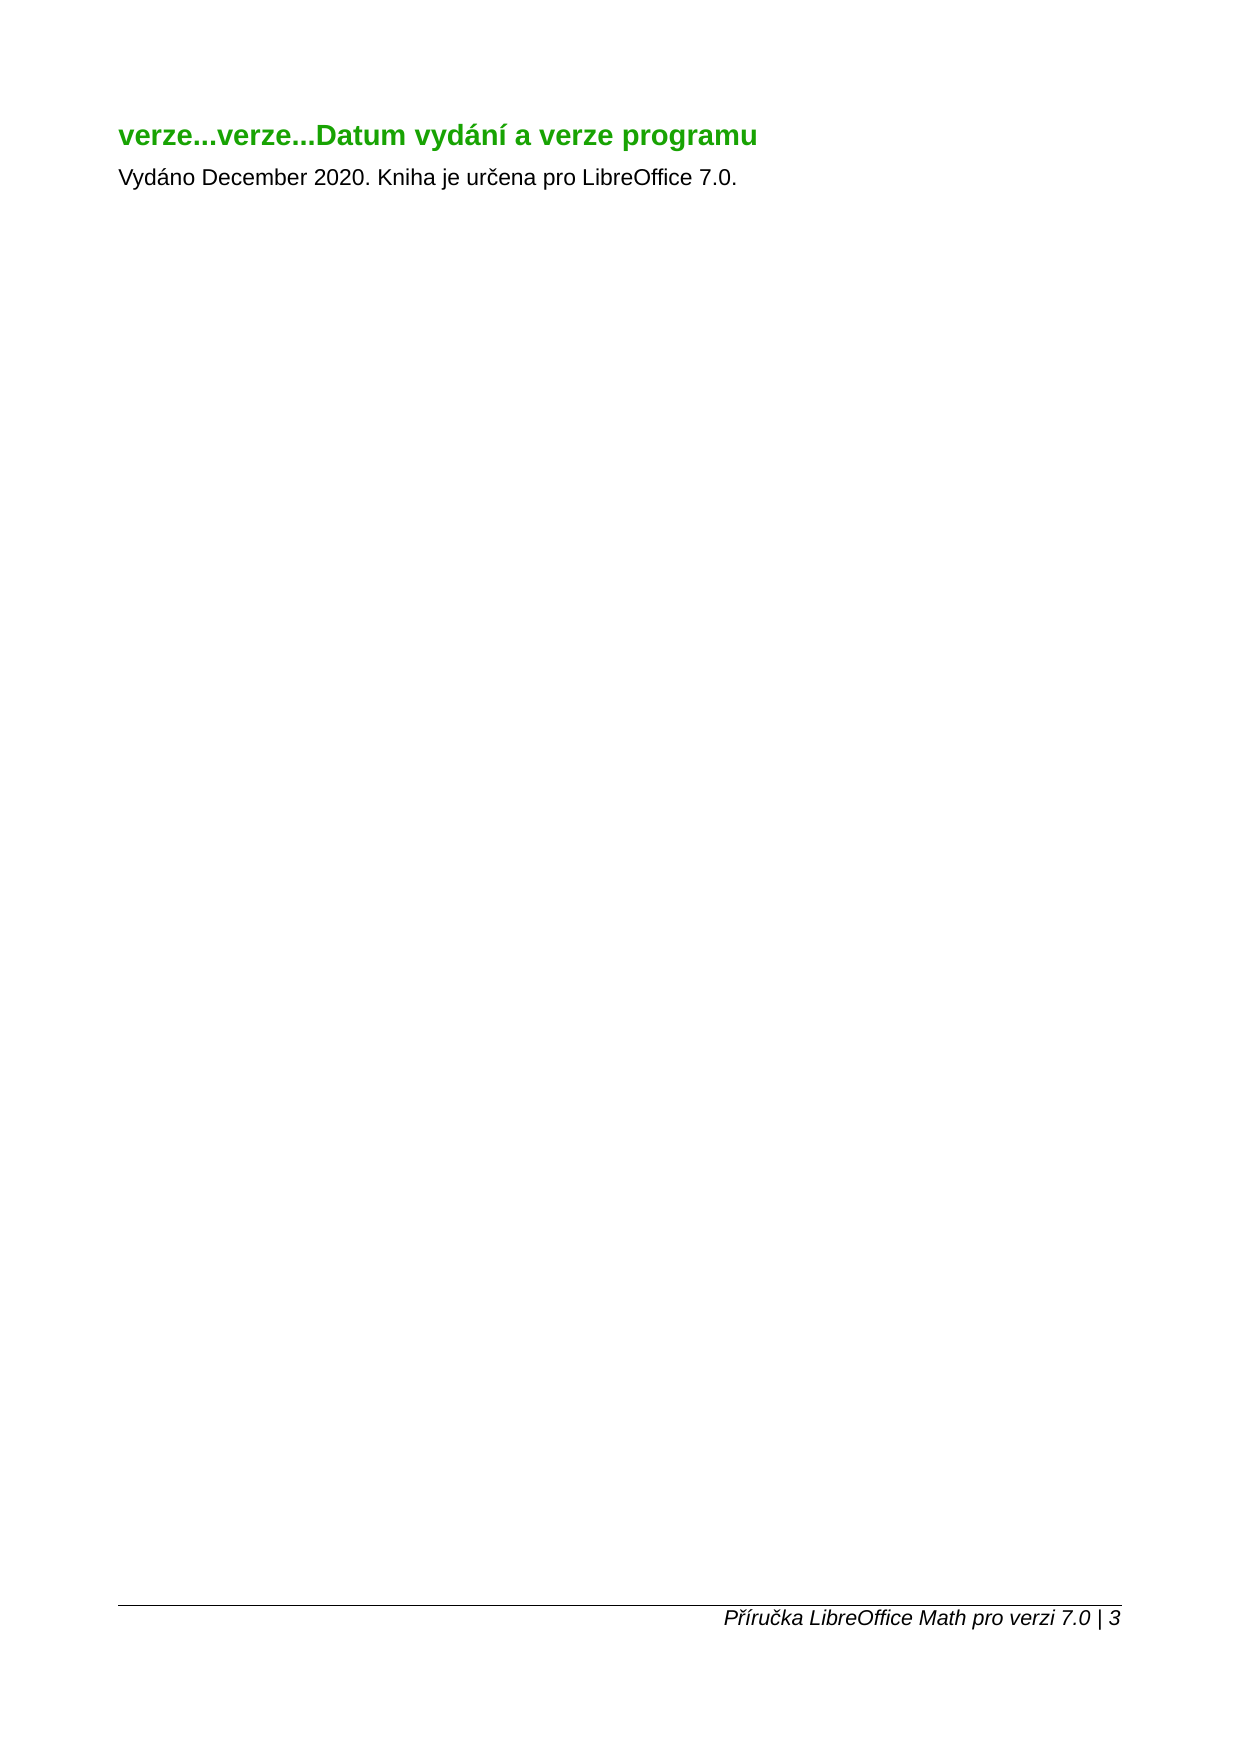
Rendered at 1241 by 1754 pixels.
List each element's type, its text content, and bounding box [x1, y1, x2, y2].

subtitle verze...verze...Datum vydání a verze programu [118, 118, 1122, 152]
text Vydáno prosinec 2020. Kniha je určena pro LibreOffice 7.0. [118, 163, 1122, 190]
